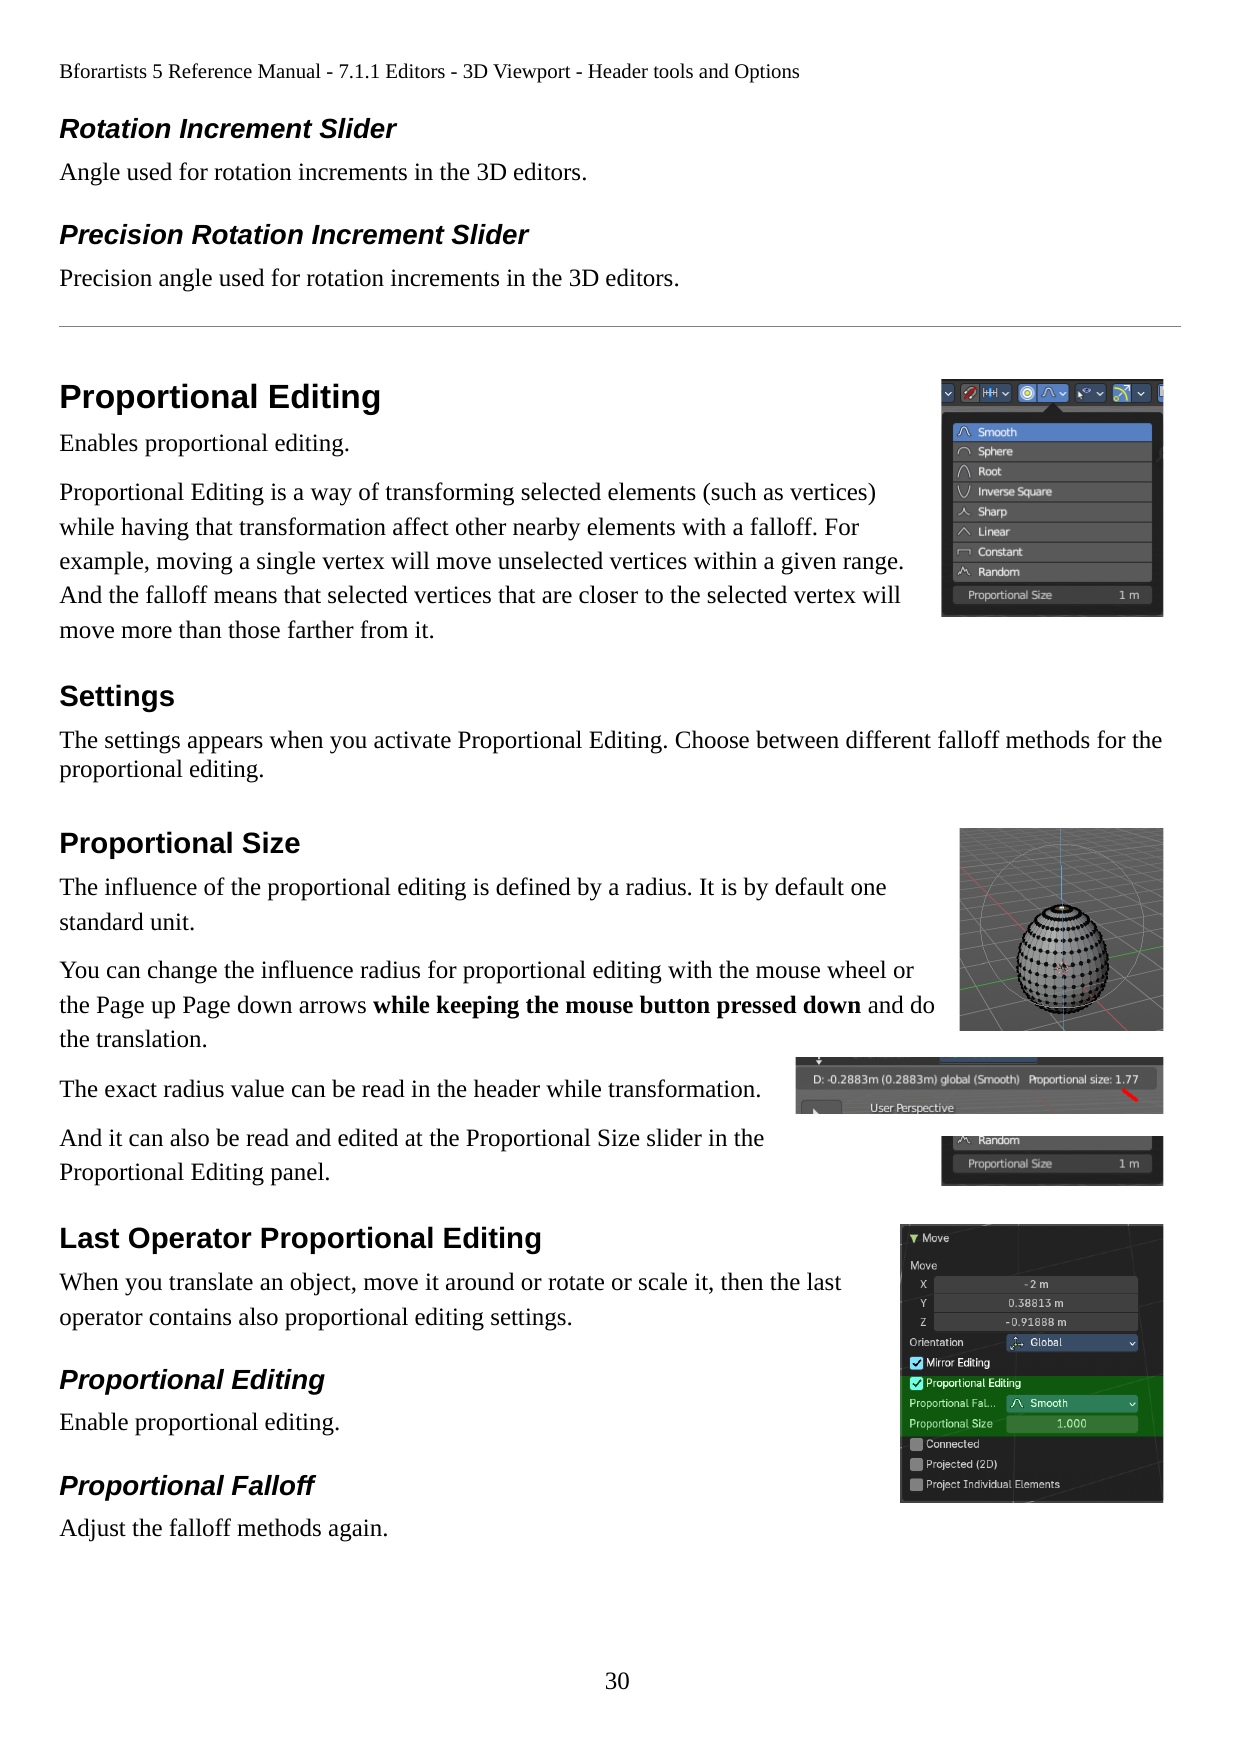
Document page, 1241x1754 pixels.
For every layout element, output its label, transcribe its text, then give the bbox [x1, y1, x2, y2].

subtitle Proportional Size [59, 826, 1181, 859]
subtitle Last Operator Proportional Editing [59, 1221, 1181, 1254]
text You can change the influence radius for proportional editing with the mouse wheel or the Page up Page down arrows while keeping the mouse button pressed down and do the translation. [59, 956, 1181, 1053]
text Enable proportional editing. [59, 1407, 900, 1436]
subtitle Precision Rotation Increment Slider [59, 218, 1181, 250]
subtitle Proportional Editing [59, 377, 1181, 416]
subtitle [1164, 1469, 1181, 1501]
text Enables proportional editing. [59, 428, 941, 457]
text Proportional Editing is a way of transforming selected elements (such as vertices) while having that transformation affect other nearby elements with a falloff. For example, moving a single vertex will move unselected vertices within a given range. And the falloff means that selected vertices that are closer to the selected vertex will move more than those farther from it. [59, 477, 1181, 644]
subtitle [1164, 1363, 1181, 1395]
picture [795, 1057, 1164, 1114]
picture [959, 828, 1164, 1031]
text The exact radius value can be read in the header while transformation. [59, 1074, 795, 1102]
text The settings appears when you activate Proportional Editing. Choose between different falloff methods for the proportional editing. [59, 725, 1181, 782]
picture [941, 379, 1164, 617]
text Precision angle used for rotation increments in the 3D editors. [59, 263, 1181, 292]
text Angle used for rotation increments in the 3D editors. [59, 157, 1181, 186]
text Adjust the falloff methods again. [59, 1513, 1181, 1542]
text And it can also be read and edited at the Proportional Size slider in the Proportional Editing panel. [59, 1123, 1181, 1186]
text When you translate an object, move it around or rotate or scale it, then the last operator contains also proportional editing settings. [59, 1267, 900, 1330]
subtitle Proportional Falloff [59, 1469, 900, 1501]
picture [941, 1136, 1164, 1186]
subtitle Proportional Editing [59, 1363, 900, 1395]
subtitle Settings [59, 679, 1181, 712]
picture [900, 1224, 1164, 1503]
subtitle Rotation Increment Slider [59, 113, 1181, 144]
text The influence of the proportional editing is defined by a radius. It is by default one standard unit. [59, 872, 959, 935]
